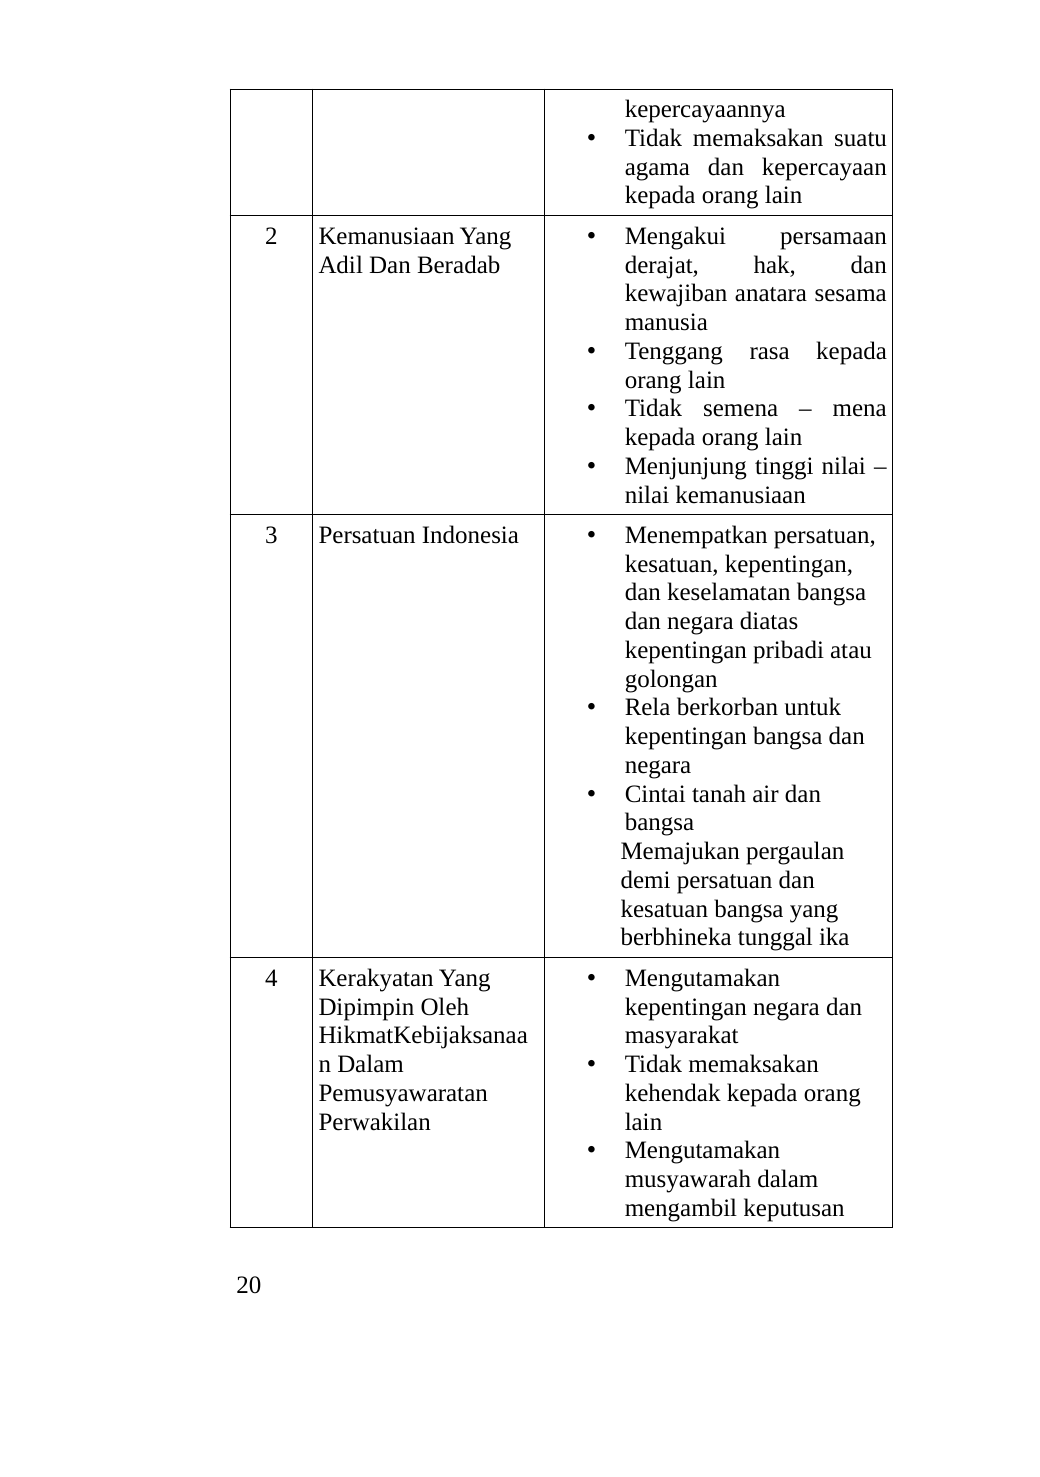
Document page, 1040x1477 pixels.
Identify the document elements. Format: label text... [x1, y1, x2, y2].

table_cell 2 [231, 216, 312, 514]
table_cell Kemanusiaan Yang Adil Dan Beradab [313, 216, 544, 514]
table_cell [231, 90, 312, 215]
table_cell Mengakui persamaan derajat, hak, dan kewajiban anatara sesama manusia Tenggang rasa kepada orang lain Tidak semena – mena kepada orang lain Menjunjung tinggi nilai – nilai kemanusiaan [545, 216, 892, 514]
table_cell Menempatkan persatuan, kesatuan, kepentingan, dan keselamatan bangsa dan negara diatas kepentingan pribadi atau golongan Rela berkorban untuk kepentingan bangsa dan negara Cintai tanah air dan bangsa Memajukan pergaulan demi persatuan dan kesatuan bangsa yang berbhineka tunggal ika [545, 515, 892, 957]
table_cell [313, 90, 544, 215]
table_cell Hormat menghormati dan bekerja sama antar umat beragama sehingga terbina kerukunan hidup Saling menghormati kebebasan beribadah sesuai agama dan kepercayaannya Tidak memaksakan suatu agama dan kepercayaan kepada orang lain [545, 90, 892, 215]
table_cell Kerakyatan Yang Dipimpin Oleh HikmatKebijaksanaan Dalam Pemusyawaratan Perwakilan [313, 958, 544, 1227]
table_cell 3 [231, 515, 312, 957]
table_cell 4 [231, 958, 312, 1227]
table_cell Persatuan Indonesia [313, 515, 544, 957]
table_cell Mengutamakan kepentingan negara dan masyarakat Tidak memaksakan kehendak kepada orang lain Mengutamakan musyawarah dalam mengambil keputusan untuk kepentingan bersama Menerima dan melaksanakan setiap keputusan musyawarah Mempertanggung jawabkan setiap keputusan musyawarah secara moral kepada tuhan yang maha esa [545, 958, 892, 1227]
